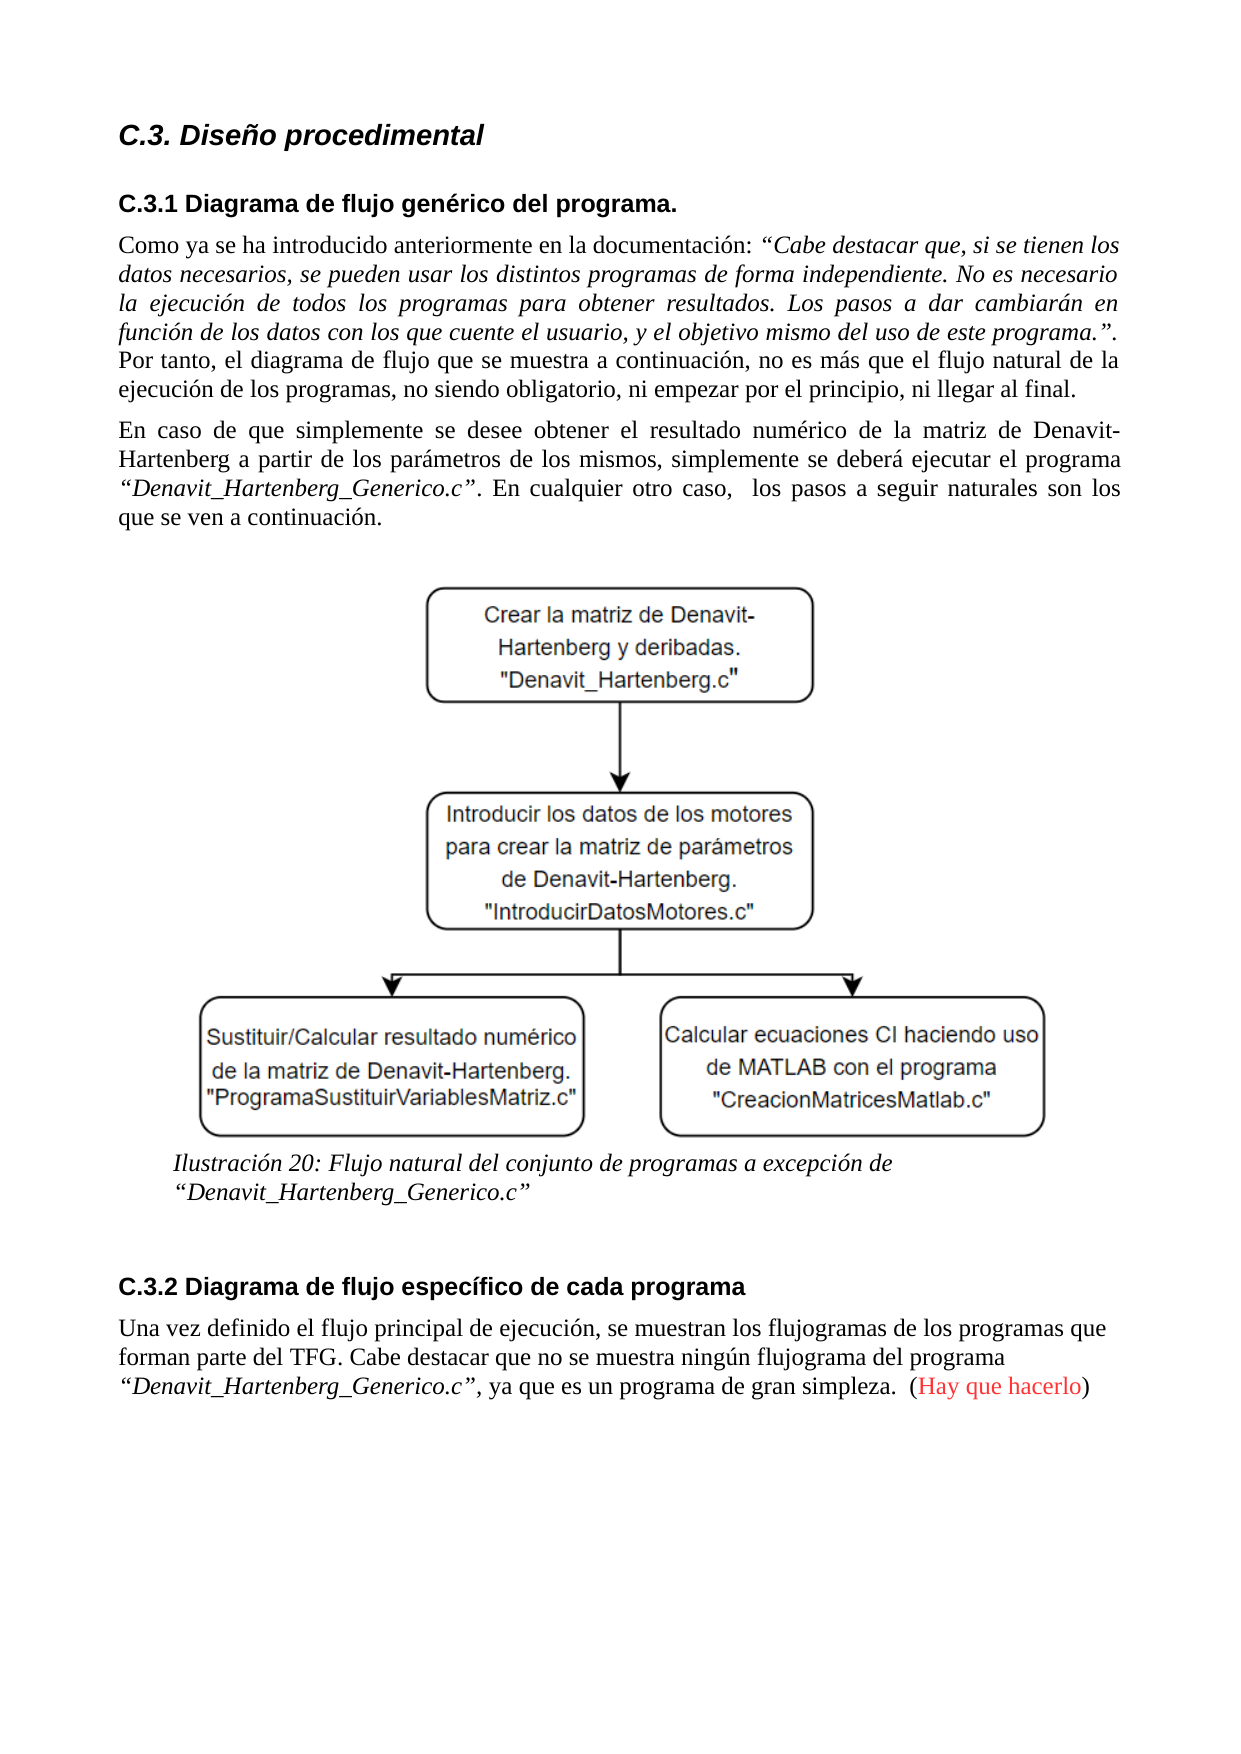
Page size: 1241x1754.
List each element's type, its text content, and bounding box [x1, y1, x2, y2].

picture [184, 576, 1056, 1149]
subtitle C.3.2 Diagrama de flujo específico de cada programa [118, 1272, 1122, 1301]
subtitle C.3.1 Diagrama de flujo genérico del programa. [118, 189, 1122, 218]
subtitle C.3. Diseño procedimental [118, 118, 1122, 152]
text Ilustración 20: Flujo natural del conjunto de programas a excepción de “Denavit_Hartenberg_Generico.c” [173, 588, 1067, 1206]
text Una vez definido el flujo principal de ejecución, se muestran los flujogramas de los programas que forman parte del TFG. Cabe destacar que no se muestra ningún flujograma del programa “Denavit_Hartenberg_Generico.c”, ya que es un programa de gran simpleza. (Hay que hacerlo) [118, 1313, 1122, 1400]
text En caso de que simplemente se desee obtener el resultado numérico de la matriz de Denavit-Hartenberg a partir de los parámetros de los mismos, simplemente se deberá ejecutar el programa “Denavit_Hartenberg_Generico.c”. En cualquier otro caso, los pasos a seguir naturales son los que se ven a continuación. [118, 415, 1122, 530]
text Como ya se ha introducido anteriormente en la documentación: “Cabe destacar que, si se tienen los datos necesarios, se pueden usar los distintos programas de forma independiente. No es necesario la ejecución de todos los programas para obtener resultados. Los pasos a dar cambiarán en función de los datos con los que cuente el usuario, y el objetivo mismo del uso de este programa.”. Por tanto, el diagrama de flujo que se muestra a continuación, no es más que el flujo natural de la ejecución de los programas, no siendo obligatorio, ni empezar por el principio, ni llegar al final. [118, 230, 1122, 403]
